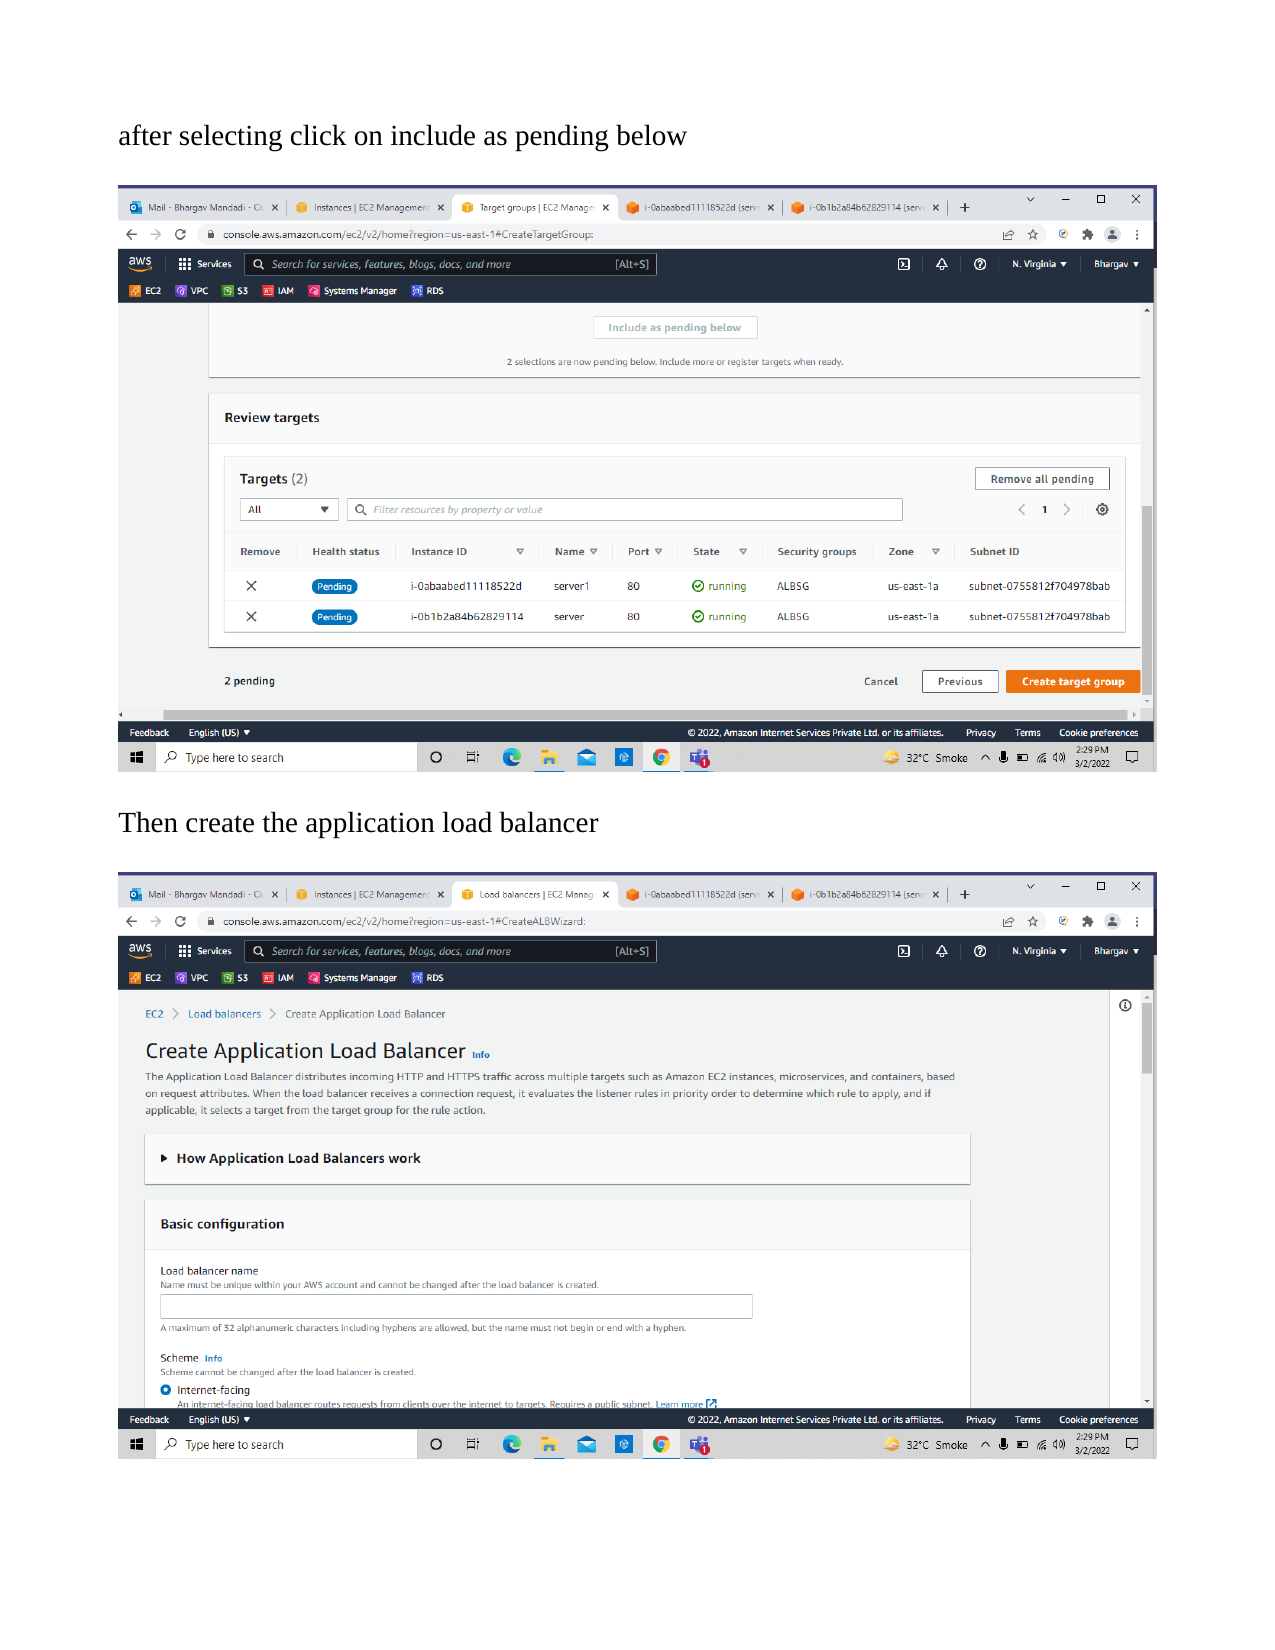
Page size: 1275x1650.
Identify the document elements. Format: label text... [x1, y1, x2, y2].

picture [118, 185, 1157, 772]
text Then create the application load balancer [118, 805, 1157, 839]
text after selecting click on include as pending below [118, 118, 1157, 152]
picture [118, 872, 1157, 1459]
